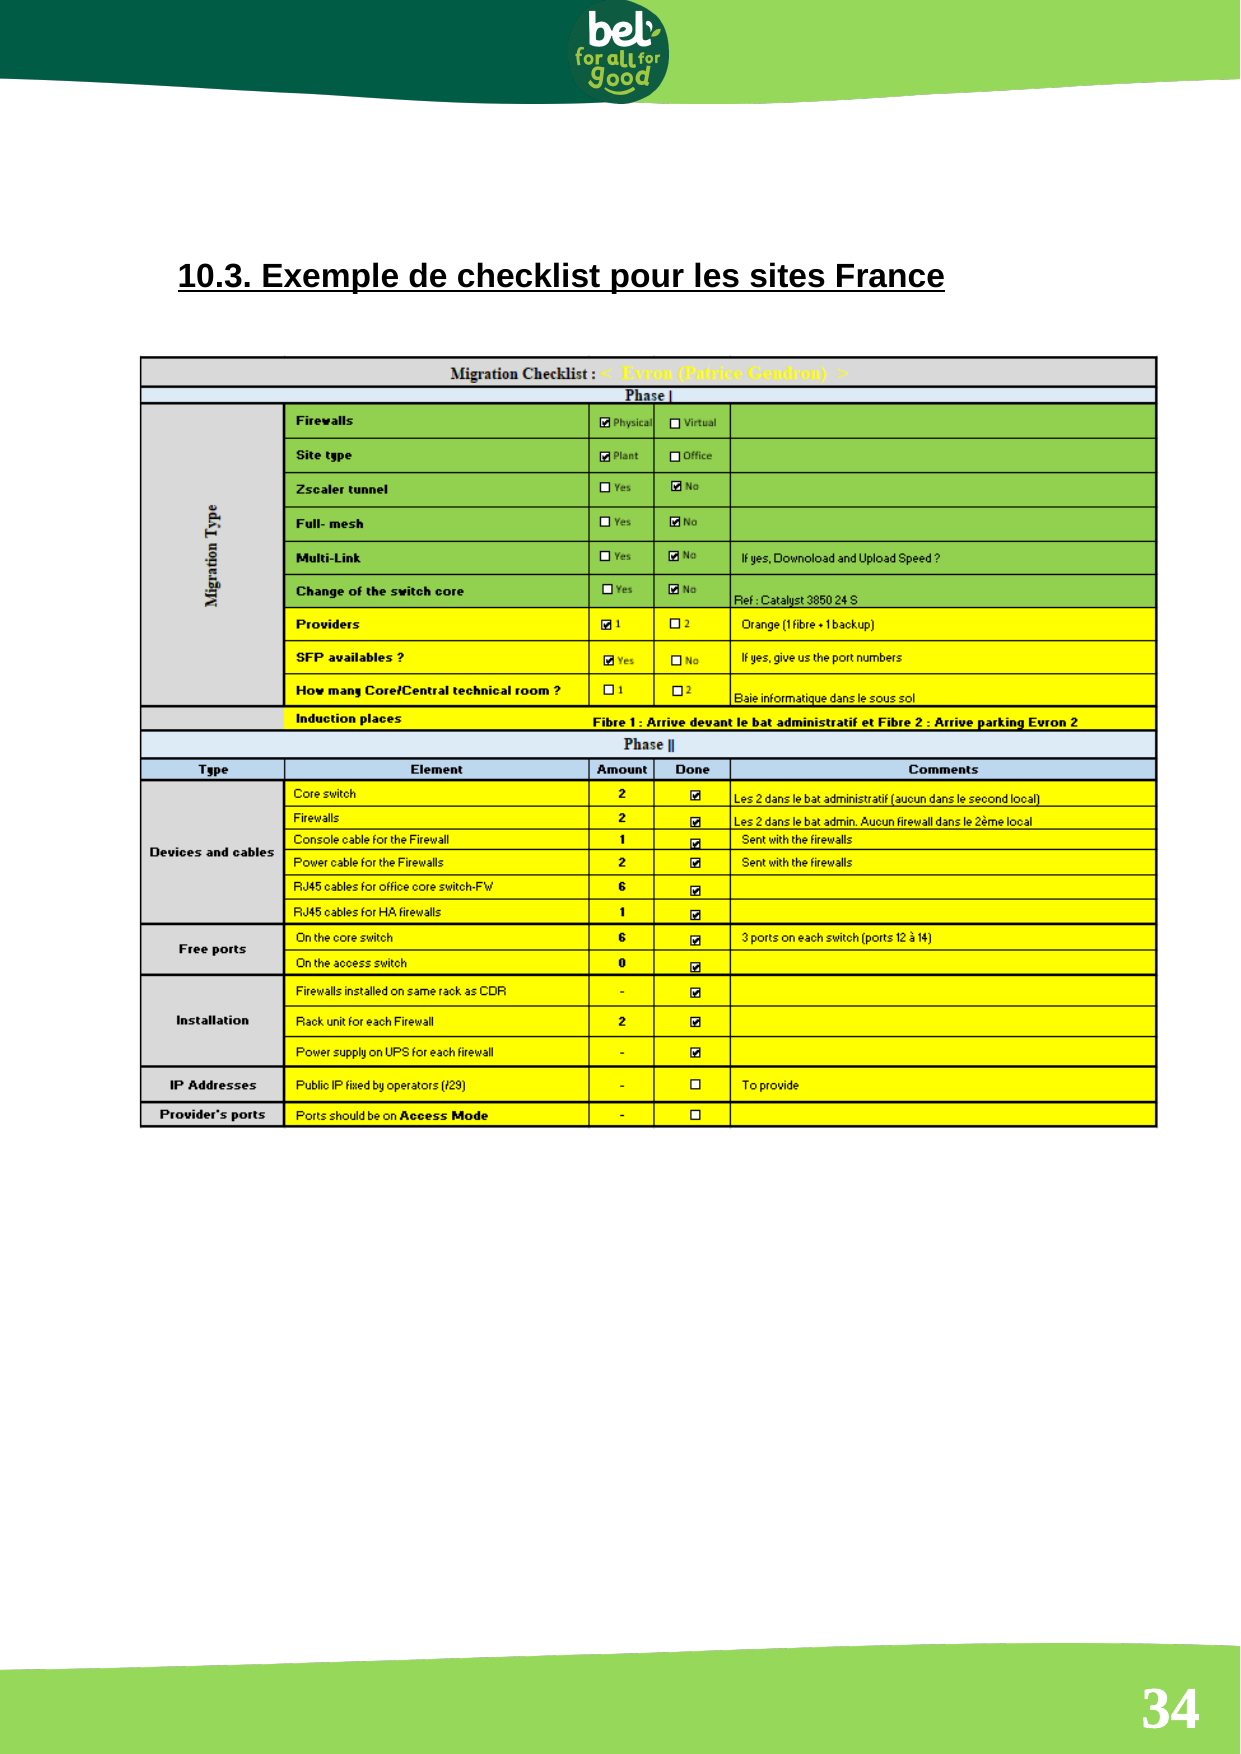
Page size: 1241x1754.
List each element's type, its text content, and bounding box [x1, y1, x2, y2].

picture [139, 355, 1159, 1129]
picture [0, 0, 1240, 104]
subtitle 10.3. Exemple de checklist pour les sites France [177, 256, 1181, 295]
picture [0, 1643, 1241, 1754]
